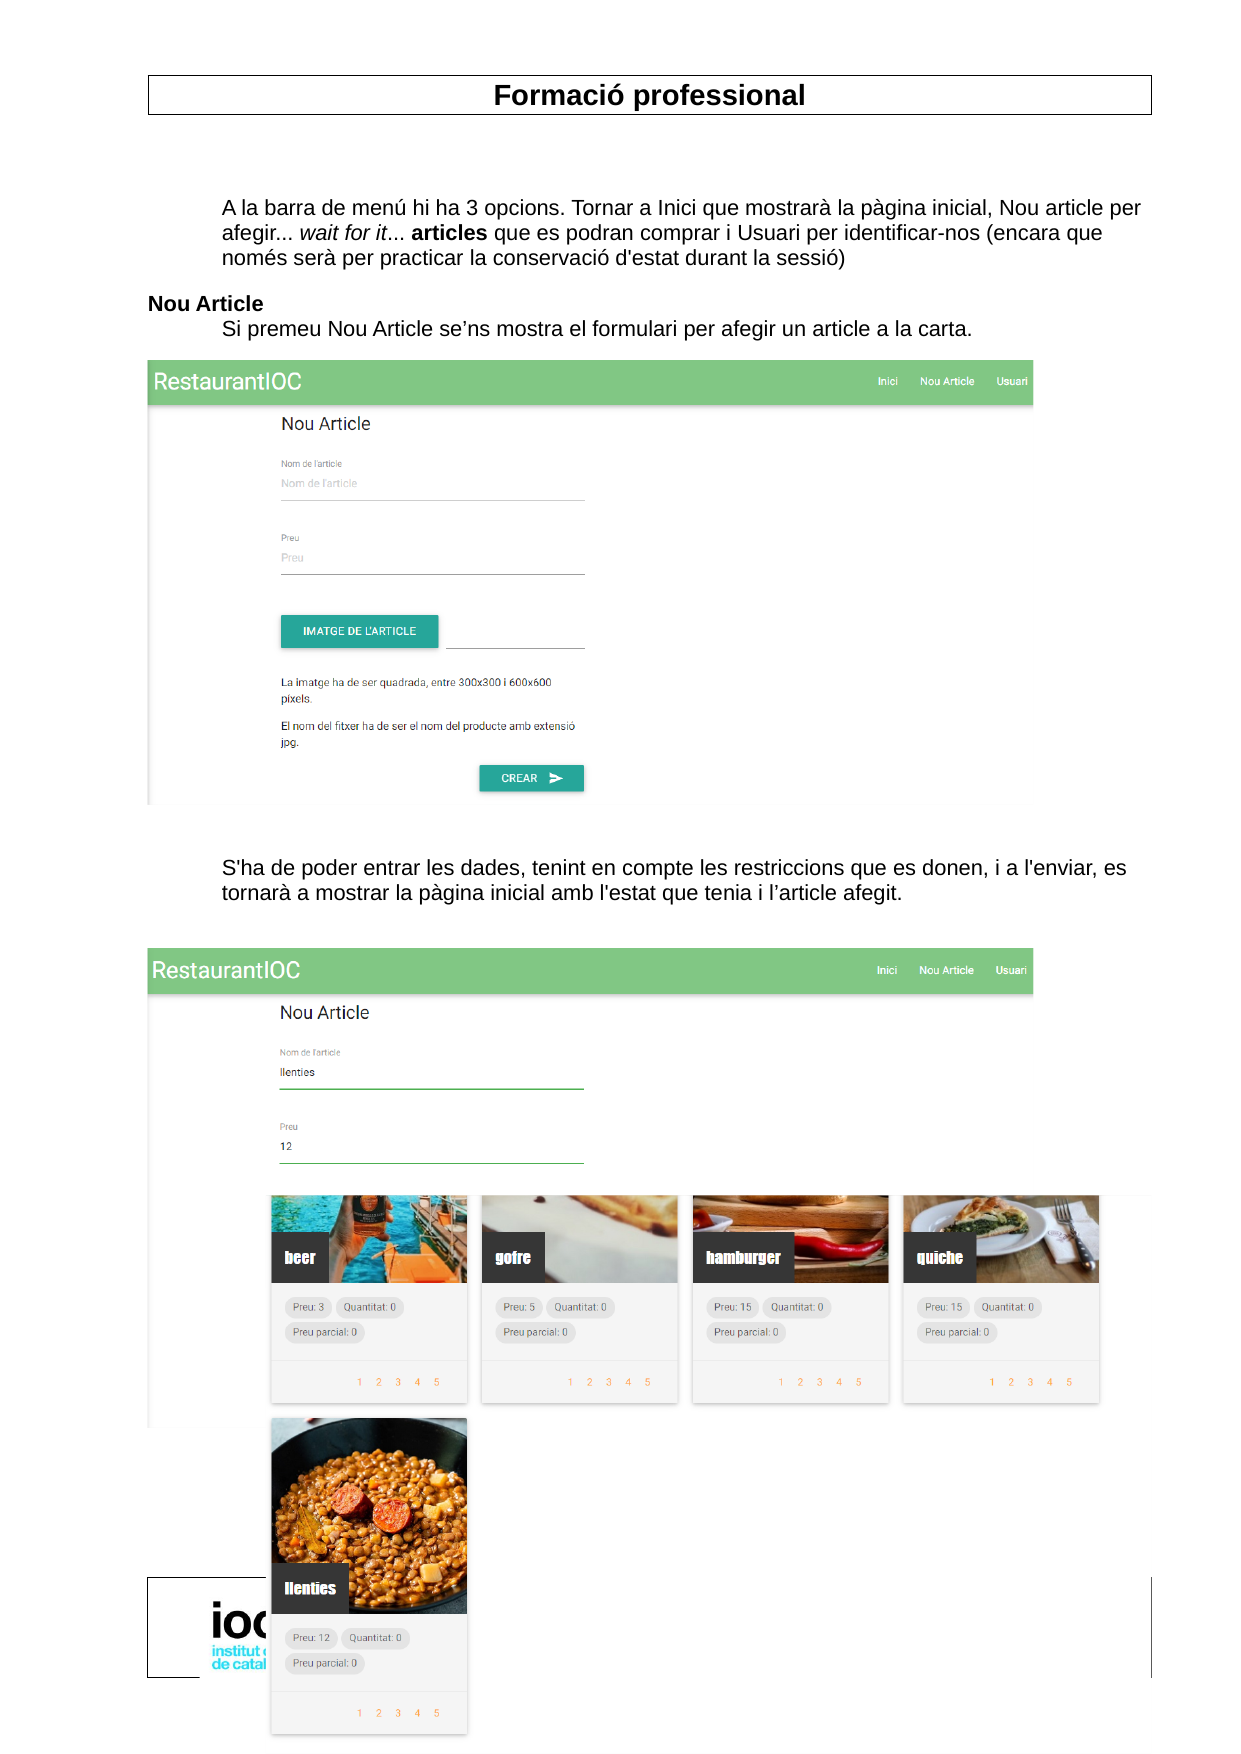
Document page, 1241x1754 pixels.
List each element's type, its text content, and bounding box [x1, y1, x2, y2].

text S'ha de poder entrar les dades, tenint en compte les restriccions que es donen, i a l'enviar, es tornarà a mostrar la pàgina inicial amb l'estat que tenia i l’article afegit. [222, 855, 1152, 906]
text Si premeu Nou Article se’ns mostra el formulari per afegir un article a la carta. [222, 316, 1152, 341]
text Nou Article [148, 291, 1152, 316]
text A la barra de menú hi ha 3 opcions. Tornar a Inici que mostrarà la pàgina inicial, Nou article per afegir... wait for it... articles que es podran comprar i Usuari per identificar-nos (encara que només serà per practicar la conservació d'estat durant la sessió) [222, 195, 1152, 271]
